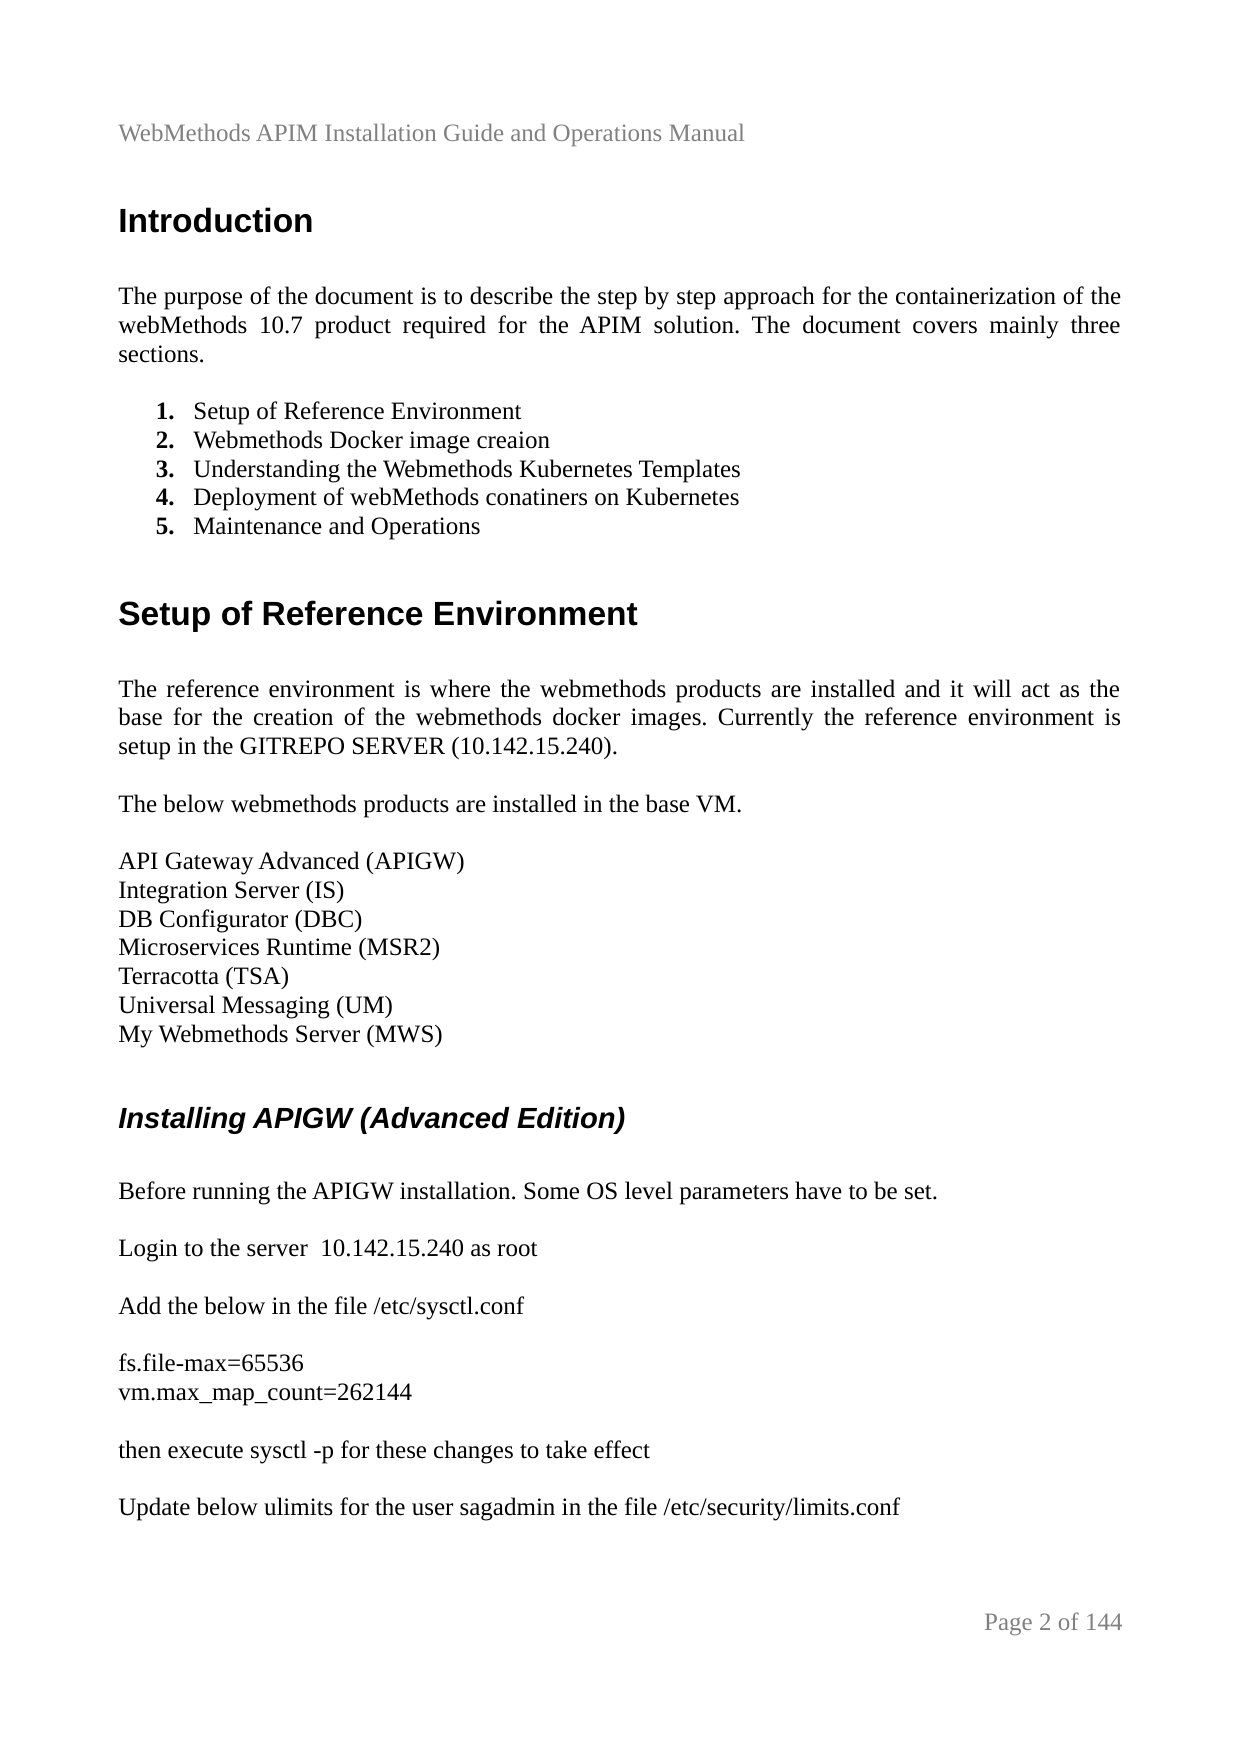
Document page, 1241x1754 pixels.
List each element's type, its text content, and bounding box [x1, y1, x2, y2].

list Setup of Reference Environment [156, 396, 1122, 425]
subtitle Installing APIGW (Advanced Edition) [118, 1101, 1122, 1135]
list Webmethods Docker image creaion [156, 425, 1122, 454]
text Integration Server (IS) [118, 875, 1122, 904]
text DB Configurator (DBC) [118, 904, 1122, 932]
text Universal Messaging (UM) [118, 990, 1122, 1019]
text My Webmethods Server (MWS) [118, 1019, 1122, 1047]
text The reference environment is where the webmethods products are installed and it will act as the base for the creation of the webmethods docker images. Currently the reference environment is setup in the GITREPO SERVER (10.142.15.240). [118, 674, 1122, 760]
list Maintenance and Operations [156, 511, 1122, 540]
text Microservices Runtime (MSR2) [118, 932, 1122, 961]
text Terracotta (TSA) [118, 961, 1122, 990]
text The purpose of the document is to describe the step by step approach for the containerization of the webMethods 10.7 product required for the APIM solution. The document covers mainly three sections. [118, 281, 1122, 367]
text Before running the APIGW installation. Some OS level parameters have to be set. [118, 1176, 1122, 1205]
subtitle Setup of Reference Environment [118, 594, 1122, 632]
list Deployment of webMethods conatiners on Kubernetes [156, 482, 1122, 511]
text vm.max_map_count=262144 [118, 1377, 1122, 1406]
text fs.file-max=65536 [118, 1348, 1122, 1377]
subtitle Introduction [118, 201, 1122, 240]
text then execute sysctl -p for these changes to take effect [118, 1435, 1122, 1463]
list Understanding the Webmethods Kubernetes Templates [156, 454, 1122, 482]
text Login to the server 10.142.15.240 as root [118, 1233, 1122, 1262]
text Add the below in the file /etc/sysctl.conf [118, 1291, 1122, 1320]
text The below webmethods products are installed in the base VM. [118, 789, 1122, 817]
text Update below ulimits for the user sagadmin in the file /etc/security/limits.conf [118, 1492, 1122, 1521]
text API Gateway Advanced (APIGW) [118, 846, 1122, 875]
